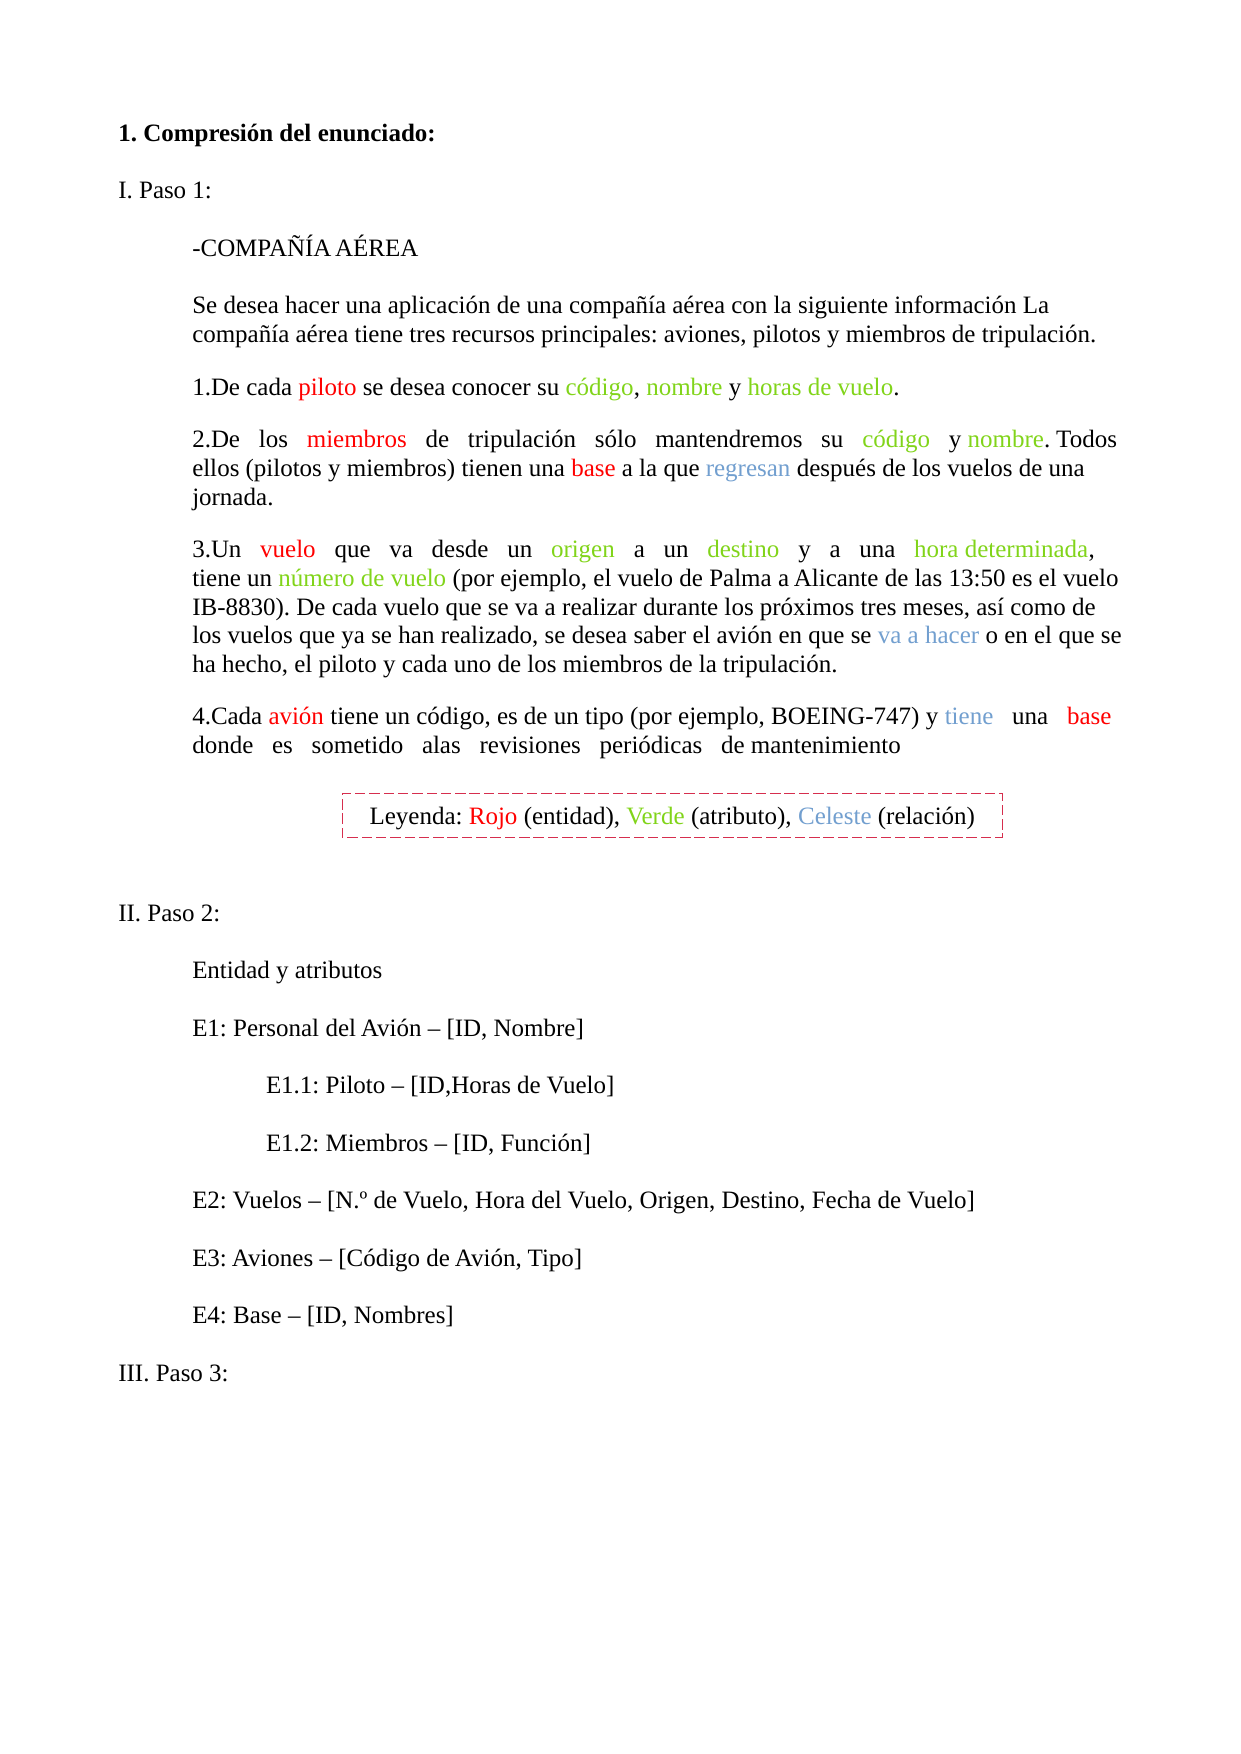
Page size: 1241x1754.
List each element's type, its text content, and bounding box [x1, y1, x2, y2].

text -COMPAÑÍA AÉREA [118, 233, 1122, 262]
text III. Paso 3: [118, 1358, 1122, 1386]
text II. Paso 2: [118, 898, 1122, 926]
text E2: Vuelos – [N.º de Vuelo, Hora del Vuelo, Origen, Destino, Fecha de Vuelo] [118, 1185, 1122, 1214]
text Entidad y atributos [118, 955, 1122, 984]
text E4: Base – [ID, Nombres] [118, 1300, 1122, 1329]
text 2.De los miembros de tripulación sólo mantendremos su código y nombre. Todos ellos (pilotos y miembros) tienen una base a la que regresan después de los vuelos de una jornada. [118, 424, 1122, 510]
text E3: Aviones – [Código de Avión, Tipo] [118, 1243, 1122, 1271]
text E1.1: Piloto – [ID,Horas de Vuelo] [118, 1070, 1122, 1099]
text 1. Compresión del enunciado: [118, 118, 1122, 147]
text 3.Un vuelo que va desde un origen a un destino y a una hora determinada, tiene un número de vuelo (por ejemplo, el vuelo de Palma a Alicante de las 13:50 es el vuelo IB-8830). De cada vuelo que se va a realizar durante los próximos tres meses, así como de los vuelos que ya se han realizado, se desea saber el avión en que se va a hacer o en el que se ha hecho, el piloto y cada uno de los miembros de la tripulación. [118, 534, 1122, 678]
text Se desea hacer una aplicación de una compañía aérea con la siguiente información La compañía aérea tiene tres recursos principales: aviones, pilotos y miembros de tripulación. [118, 291, 1122, 348]
text E1: Personal del Avión – [ID, Nombre] [118, 1013, 1122, 1041]
text E1.2: Miembros – [ID, Función] [118, 1128, 1122, 1156]
text I. Paso 1: [118, 176, 1122, 204]
text 1.De cada piloto se desea conocer su código, nombre y horas de vuelo. [118, 372, 1122, 401]
text 4.Cada avión tiene un código, es de un tipo (por ejemplo, BOEING-747) y tiene una base donde es sometido alas revisiones periódicas de mantenimiento [118, 701, 1122, 759]
